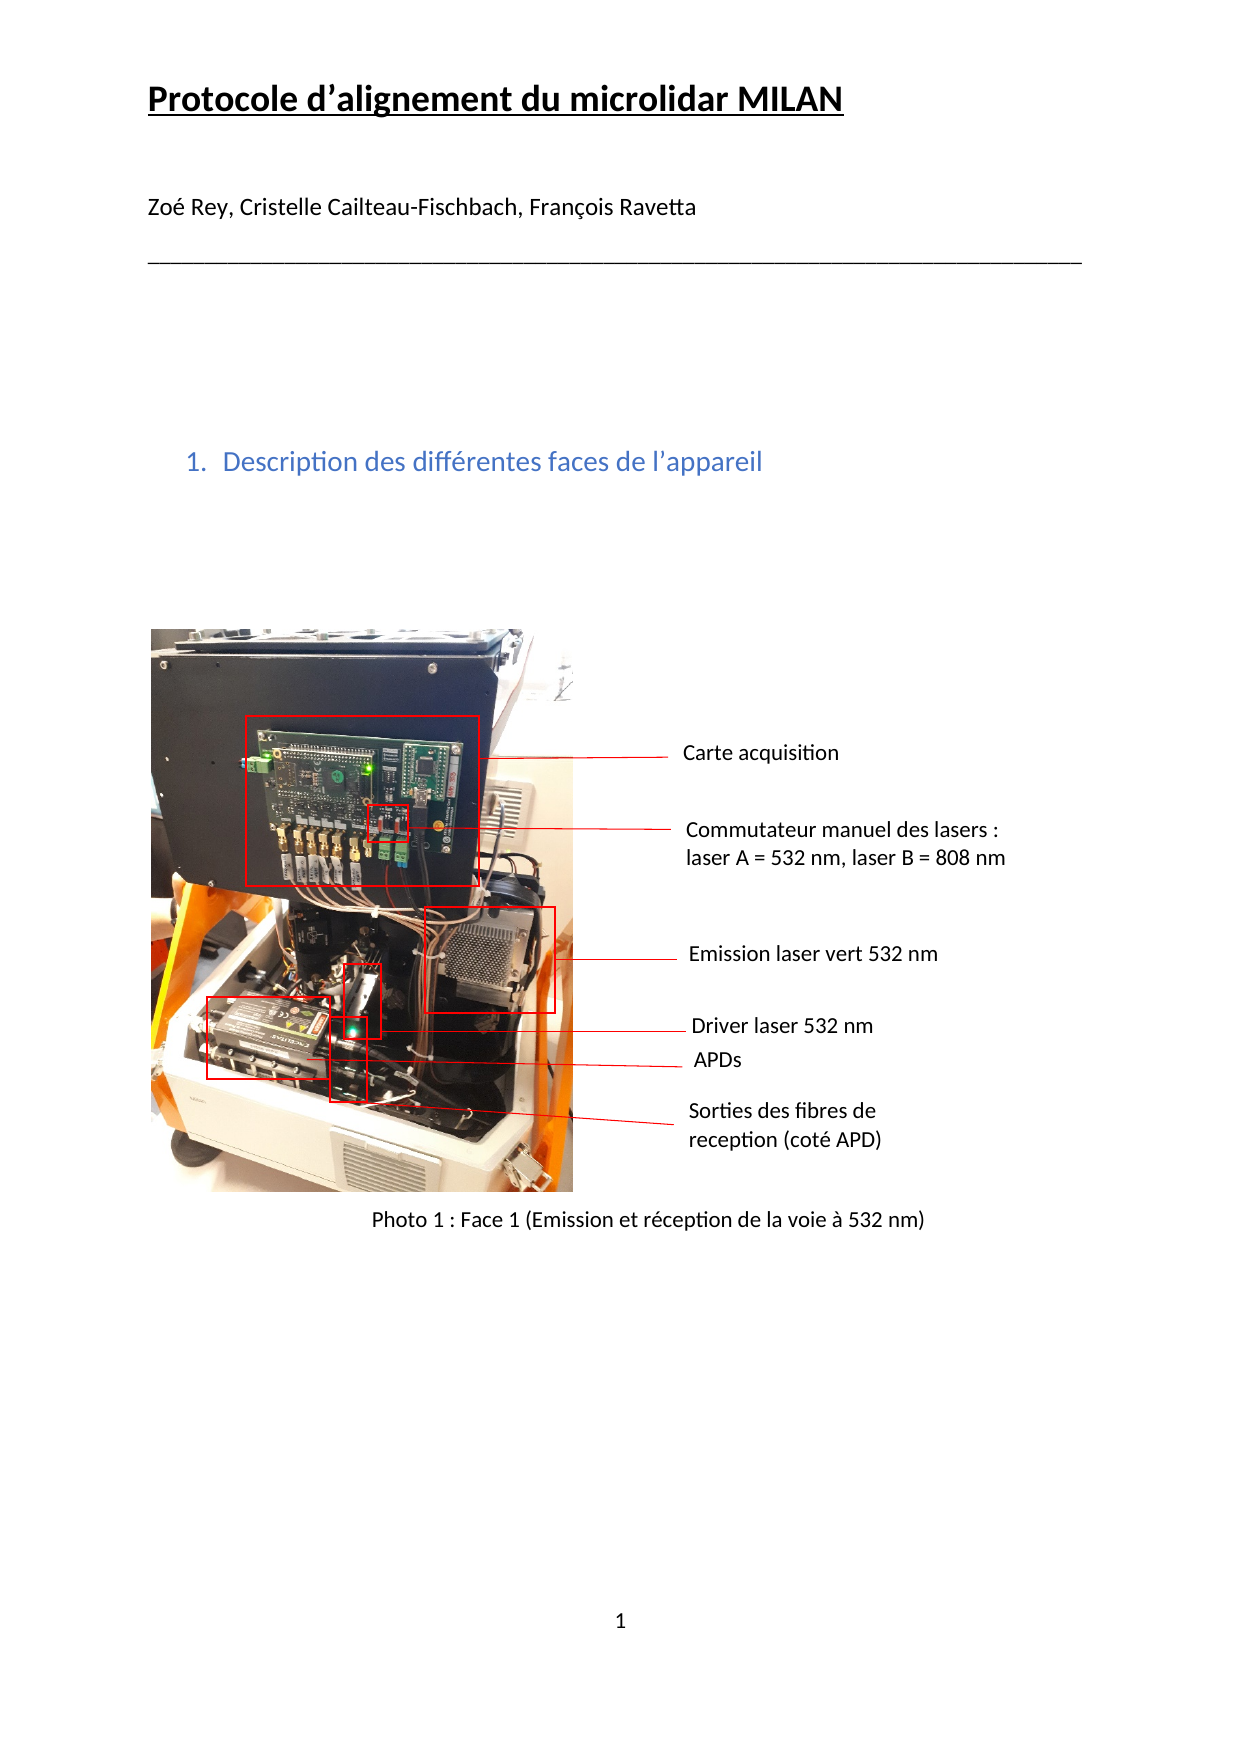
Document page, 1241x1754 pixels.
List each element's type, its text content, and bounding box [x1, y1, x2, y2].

text __________________________________________________________________________________ [148, 239, 1093, 267]
text Zoé Rey, Cristelle Cailteau-Fischbach, François Ravetta [148, 191, 1093, 222]
list Description des différentes faces de l’appareil [185, 443, 1093, 478]
text Protocole d’alignement du microlidar MILAN [148, 75, 1093, 121]
